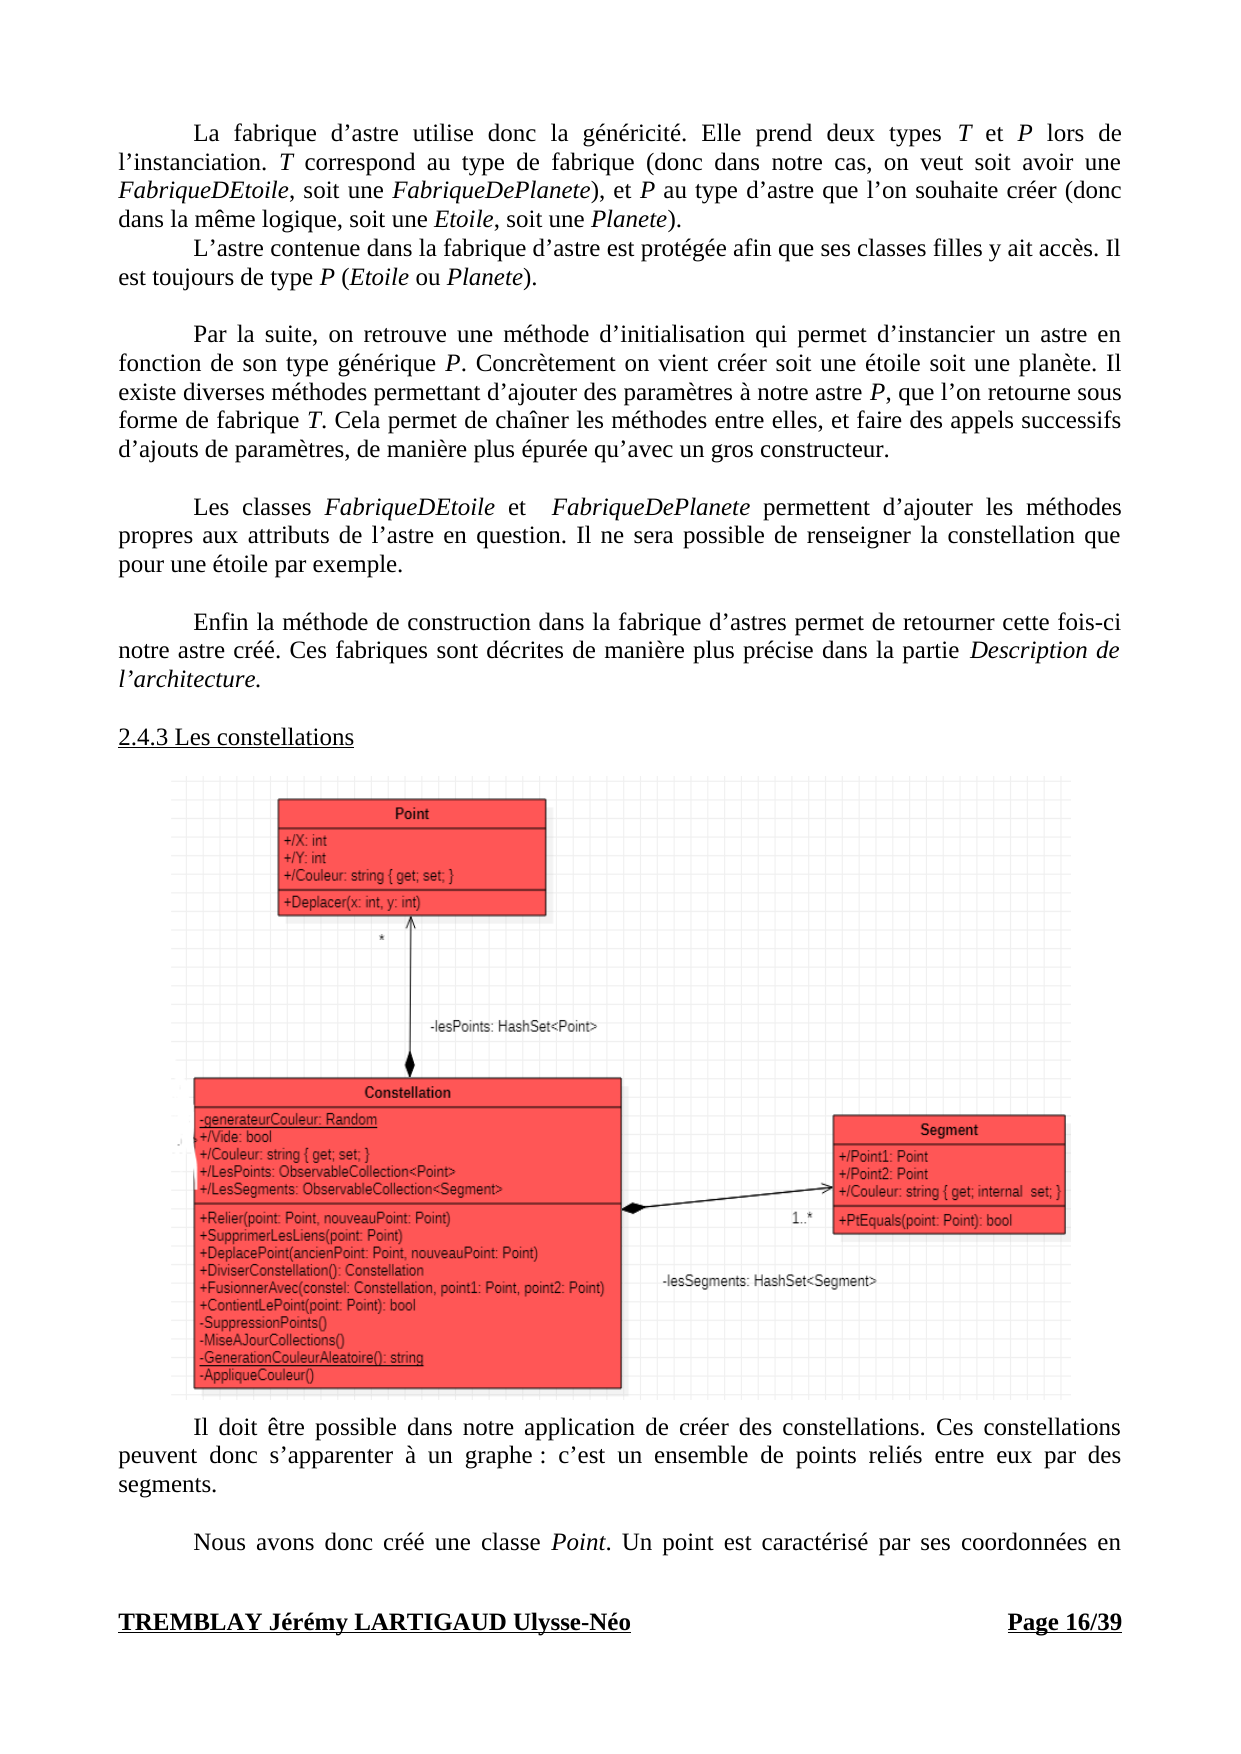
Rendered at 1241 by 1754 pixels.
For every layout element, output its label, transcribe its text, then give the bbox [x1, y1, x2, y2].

text La fabrique d’astre utilise donc la généricité. Elle prend deux types T et P lors de l’instanciation. T correspond au type de fabrique (donc dans notre cas, on veut soit avoir une FabriqueDEtoile, soit une FabriqueDePlanete), et P au type d’astre que l’on souhaite créer (donc dans la même logique, soit une Etoile, soit une Planete). [118, 118, 1122, 233]
text Les classes FabriqueDEtoile et FabriqueDePlanete permettent d’ajouter les méthodes propres aux attributs de l’astre en question. Il ne sera possible de renseigner la constellation que pour une étoile par exemple. [118, 492, 1122, 578]
text Il doit être possible dans notre application de créer des constellations. Ces constellations peuvent donc s’apparenter à un graphe : c’est un ensemble de points reliés entre eux par des segments. [118, 1412, 1122, 1498]
picture [147, 776, 1071, 1400]
text Par la suite, on retrouve une méthode d’initialisation qui permet d’instancier un astre en fonction de son type générique P. Concrètement on vient créer soit une étoile soit une planète. Il existe diverses méthodes permettant d’ajouter des paramètres à notre astre P, que l’on retourne sous forme de fabrique T. Cela permet de chaîner les méthodes entre elles, et faire des appels successifs d’ajouts de paramètres, de manière plus épurée qu’avec un gros constructeur. [118, 319, 1122, 463]
text 2.4.3 Les constellations [118, 722, 1122, 751]
text Nous avons donc créé une classe Point. Un point est caractérisé par ses coordonnées en [118, 1527, 1122, 1556]
text L’astre contenue dans la fabrique d’astre est protégée afin que ses classes filles y ait accès. Il est toujours de type P (Etoile ou Planete). [118, 233, 1122, 291]
text Enfin la méthode de construction dans la fabrique d’astres permet de retourner cette fois-ci notre astre créé. Ces fabriques sont décrites de manière plus précise dans la partie Description de l’architecture. [118, 607, 1122, 693]
